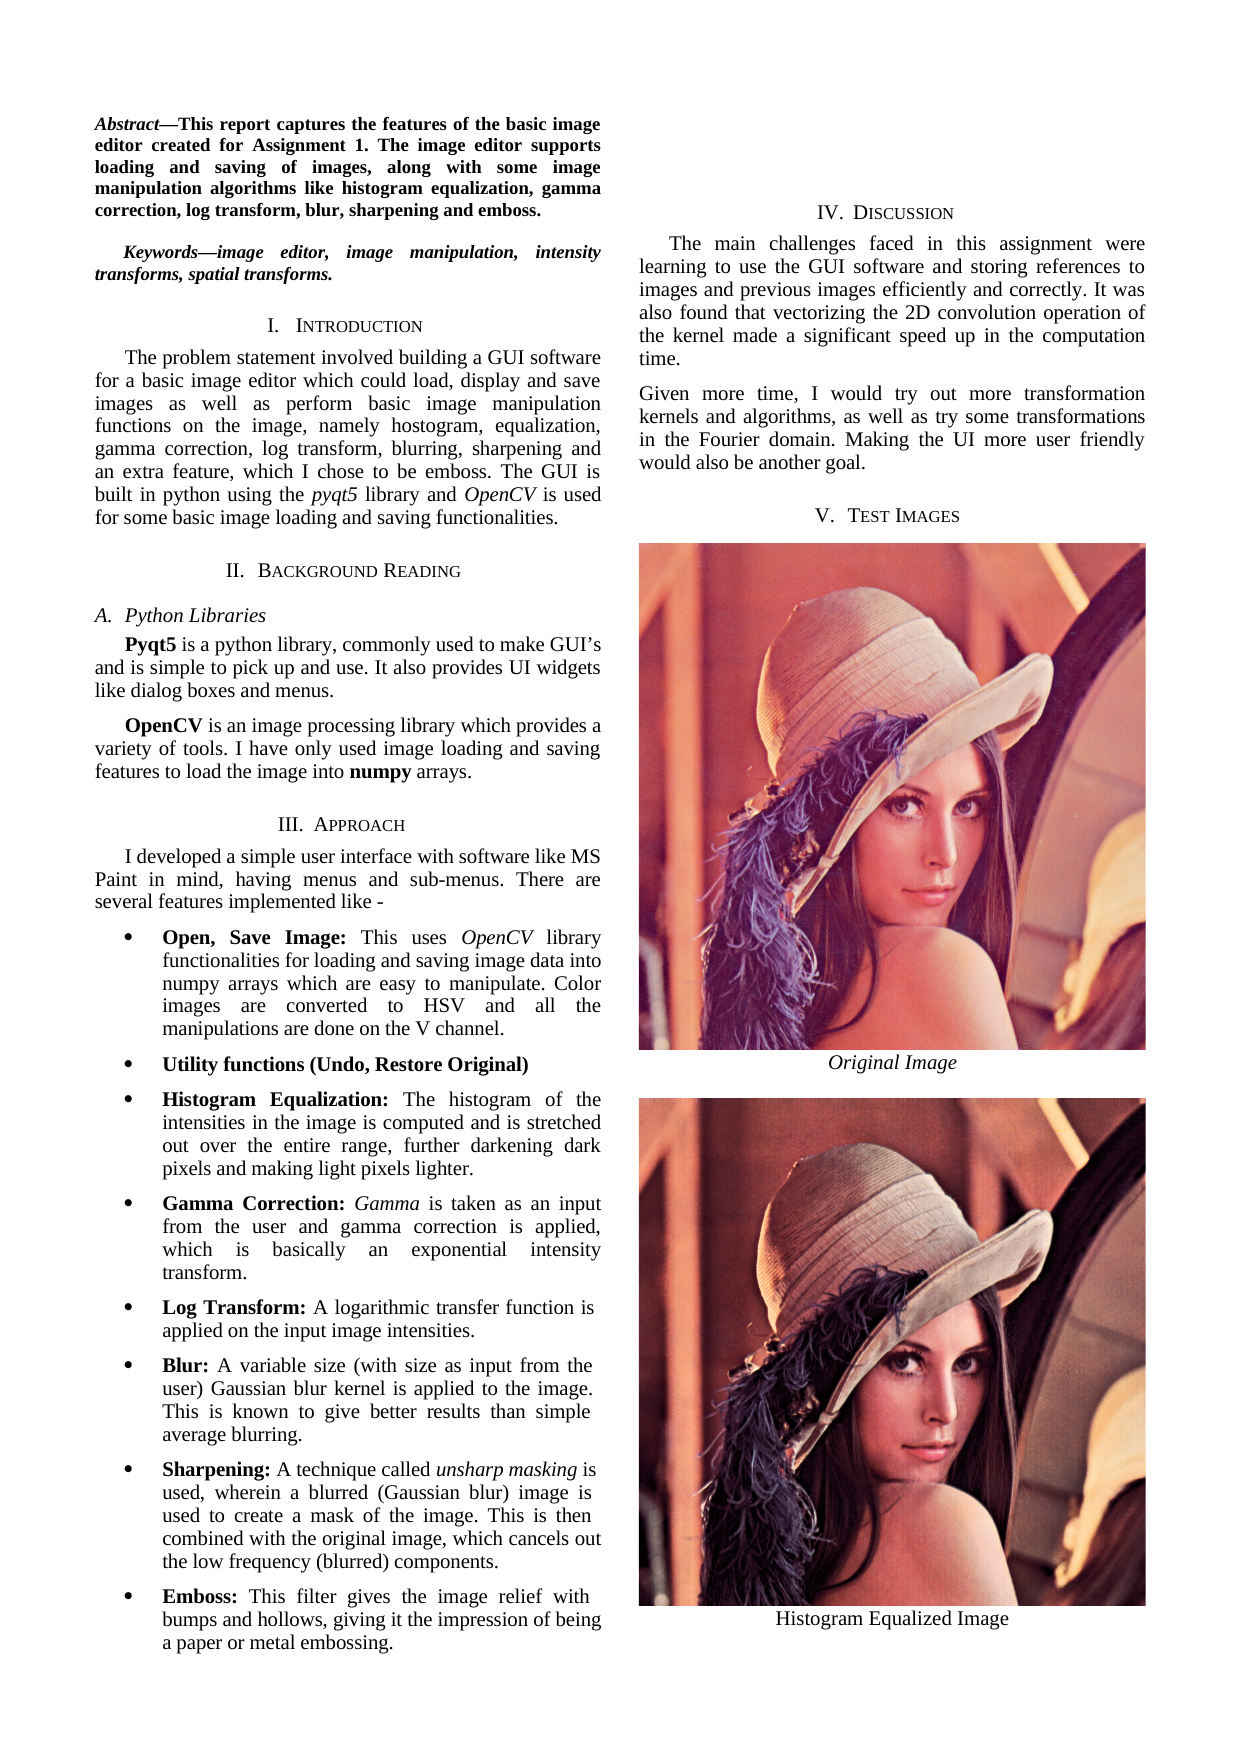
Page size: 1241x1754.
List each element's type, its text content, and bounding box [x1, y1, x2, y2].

list Histogram Equalization: The histogram of the intensities in the image is computed and is stretched out over the entire range, further darkening dark pixels and making light pixels lighter. [124, 1088, 601, 1180]
subtitle Python Libraries [94, 603, 601, 627]
subtitle [639, 539, 1146, 543]
list Utility functions (Undo, Restore Original) [124, 1053, 601, 1076]
subtitle Approach [94, 812, 601, 836]
list Emboss: This filter gives the image relief with bumps and hollows, giving it the impression of being a paper or metal embossing. [124, 1586, 601, 1654]
subtitle Discussion [639, 200, 1146, 224]
subtitle Test Images [639, 503, 1146, 527]
subtitle Background Reading [94, 558, 601, 582]
text Pyqt5 is a python library, commonly used to make GUI’s and is simple to pick up and use. It also provides UI widgets like dialog boxes and menus. [94, 633, 601, 702]
text [639, 1078, 1146, 1098]
list Log Transform: A logarithmic transfer function is applied on the input image intensities. [124, 1296, 601, 1342]
text The main challenges faced in this assignment were learning to use the GUI software and storing references to images and previous images efficiently and correctly. It was also found that vectorizing the 2D convolution operation of the kernel made a significant speed up in the computation time. [639, 232, 1146, 369]
list Open, Save Image: This uses OpenCV library functionalities for loading and saving image data into numpy arrays which are easy to manipulate. Color images are converted to HSV and all the manipulations are done on the V channel. [124, 926, 601, 1040]
picture [638, 1098, 1146, 1606]
list Blur: A variable size (with size as input from the user) Gaussian blur kernel is applied to the image. This is known to give better results than simple average blurring. [124, 1354, 601, 1446]
text Keywords—image editor, image manipulation, intensity transforms, spatial transforms. [94, 241, 601, 284]
list Gamma Correction: Gamma is taken as an input from the user and gamma correction is applied, which is basically an exponential intensity transform. [124, 1192, 601, 1284]
text I developed a simple user interface with software like MS Paint in mind, having menus and sub-menus. There are several features implemented like - [94, 845, 601, 913]
picture [638, 543, 1146, 1050]
text The problem statement involved building a GUI software for a basic image editor which could load, display and save images as well as perform basic image manipulation functions on the image, namely hostogram, equalization, gamma correction, log transform, blurring, sharpening and an extra feature, which I chose to be emboss. The GUI is built in python using the pyqt5 library and OpenCV is used for some basic image loading and saving functionalities. [94, 346, 601, 529]
subtitle Introduction [94, 313, 601, 337]
text Given more time, I would try out more transformation kernels and algorithms, as well as try some transformations in the Fourier domain. Making the UI more user friendly would also be another goal. [639, 382, 1146, 474]
list Sharpening: A technique called unsharp masking is used, wherein a blurred (Gaussian blur) image is used to create a mask of the image. This is then combined with the original image, which cancels out the low frequency (blurred) components. [124, 1459, 601, 1573]
text Histogram Equalized Image [639, 1606, 1146, 1630]
text Abstract—This report captures the features of the basic image editor created for Assignment 1. The image editor supports loading and saving of images, along with some image manipulation algorithms like histogram equalization, gamma correction, log transform, blur, sharpening and emboss. [94, 112, 601, 220]
text OpenCV is an image processing library which provides a variety of tools. I have only used image loading and saving features to load the image into numpy arrays. [94, 714, 601, 783]
subtitle Original Image [639, 1050, 1146, 1074]
